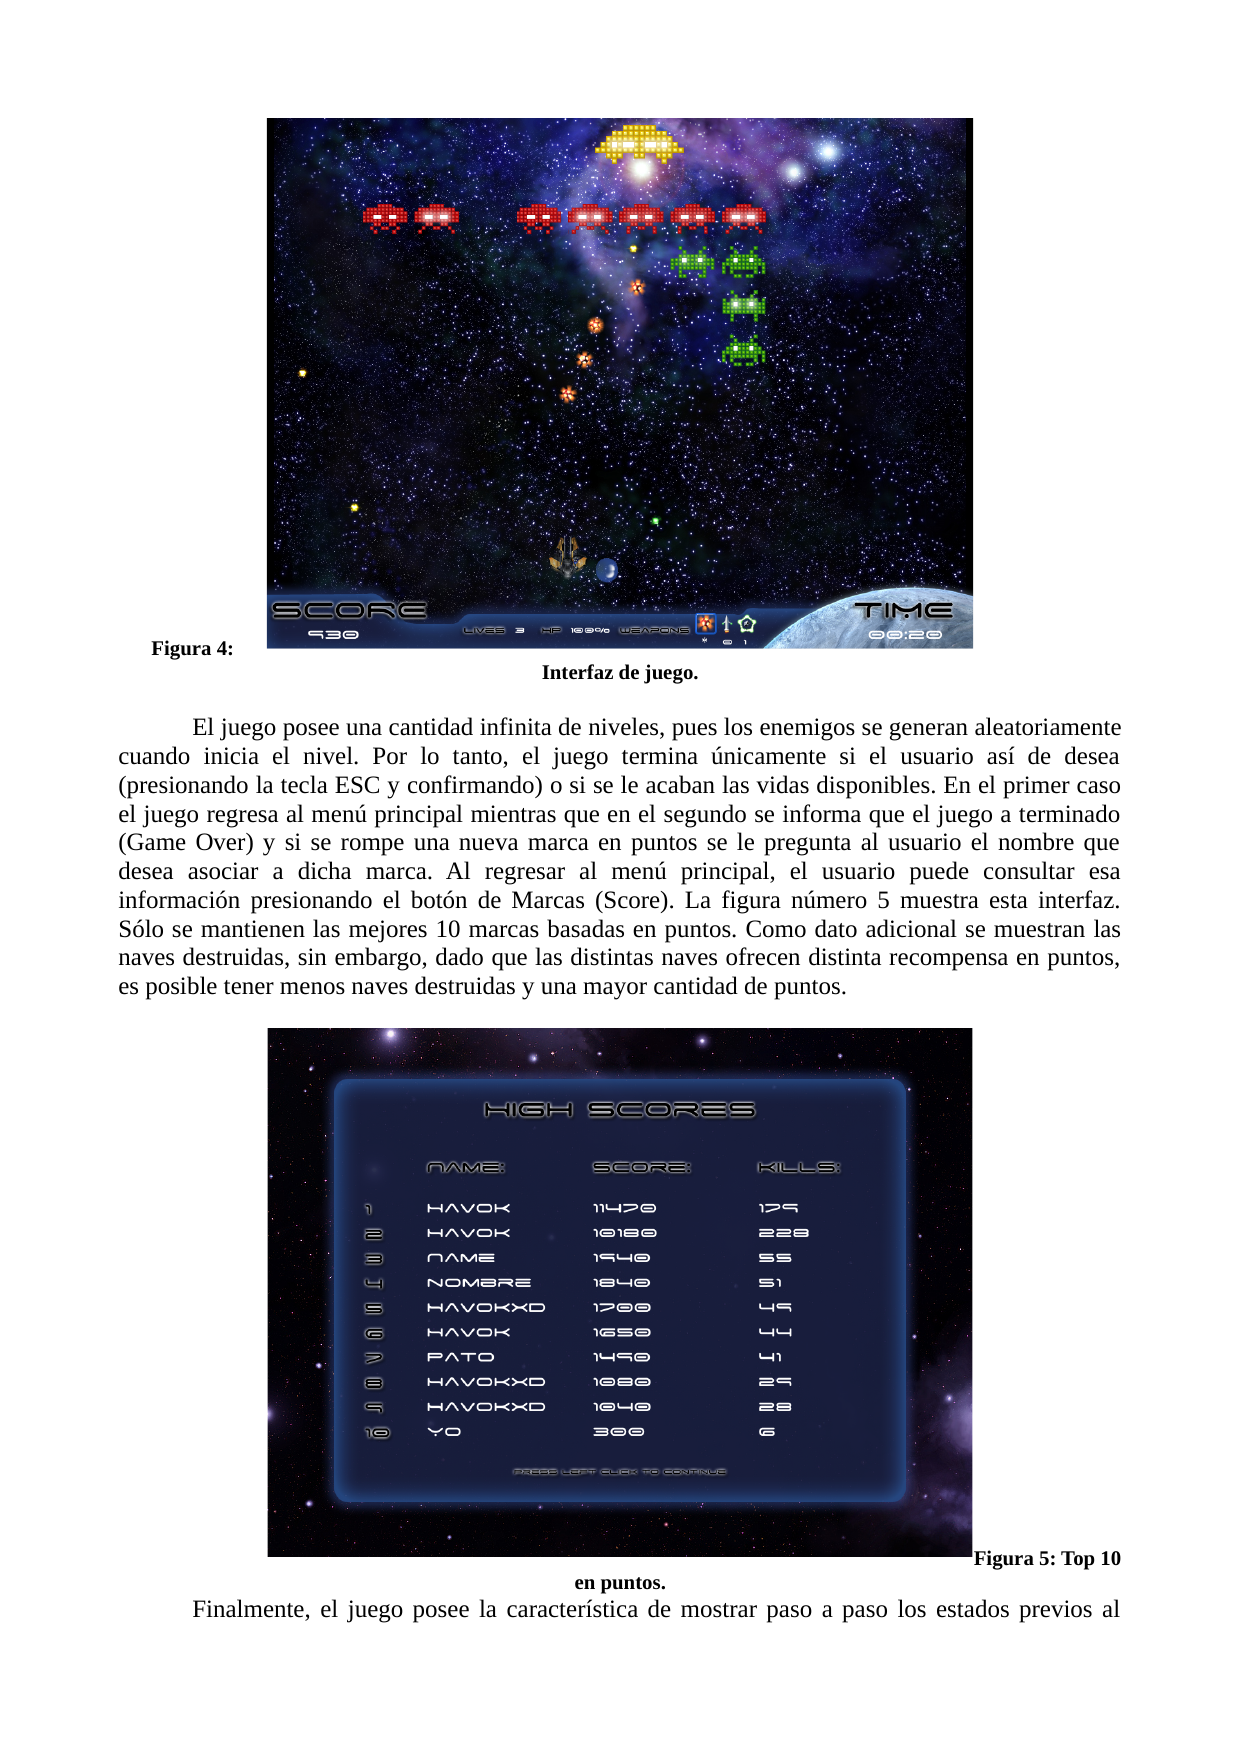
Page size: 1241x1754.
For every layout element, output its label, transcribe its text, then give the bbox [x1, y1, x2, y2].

text Figura 5: Top 10 en puntos. [118, 1546, 1122, 1594]
text Figura 4: Interfaz de juego. [118, 636, 1122, 684]
picture [266, 118, 974, 649]
text El juego posee una cantidad infinita de niveles, pues los enemigos se generan aleatoriamente cuando inicia el nivel. Por lo tanto, el juego termina únicamente si el usuario así de desea (presionando la tecla ESC y confirmando) o si se le acaban las vidas disponibles. En el primer caso el juego regresa al menú principal mientras que en el segundo se informa que el juego a terminado (Game Over) y si se rompe una nueva marca en puntos se le pregunta al usuario el nombre que desea asociar a dicha marca. Al regresar al menú principal, el usuario puede consultar esa información presionando el botón de Marcas (Score). La figura número 5 muestra esta interfaz. Sólo se mantienen las mejores 10 marcas basadas en puntos. Como dato adicional se muestran las naves destruidas, sin embargo, dado que las distintas naves ofrecen distinta recompensa en puntos, es posible tener menos naves destruidas y una mayor cantidad de puntos. [118, 712, 1122, 1000]
picture [267, 1028, 973, 1557]
text Finalmente, el juego posee la característica de mostrar paso a paso los estados previos al [118, 1594, 1122, 1623]
